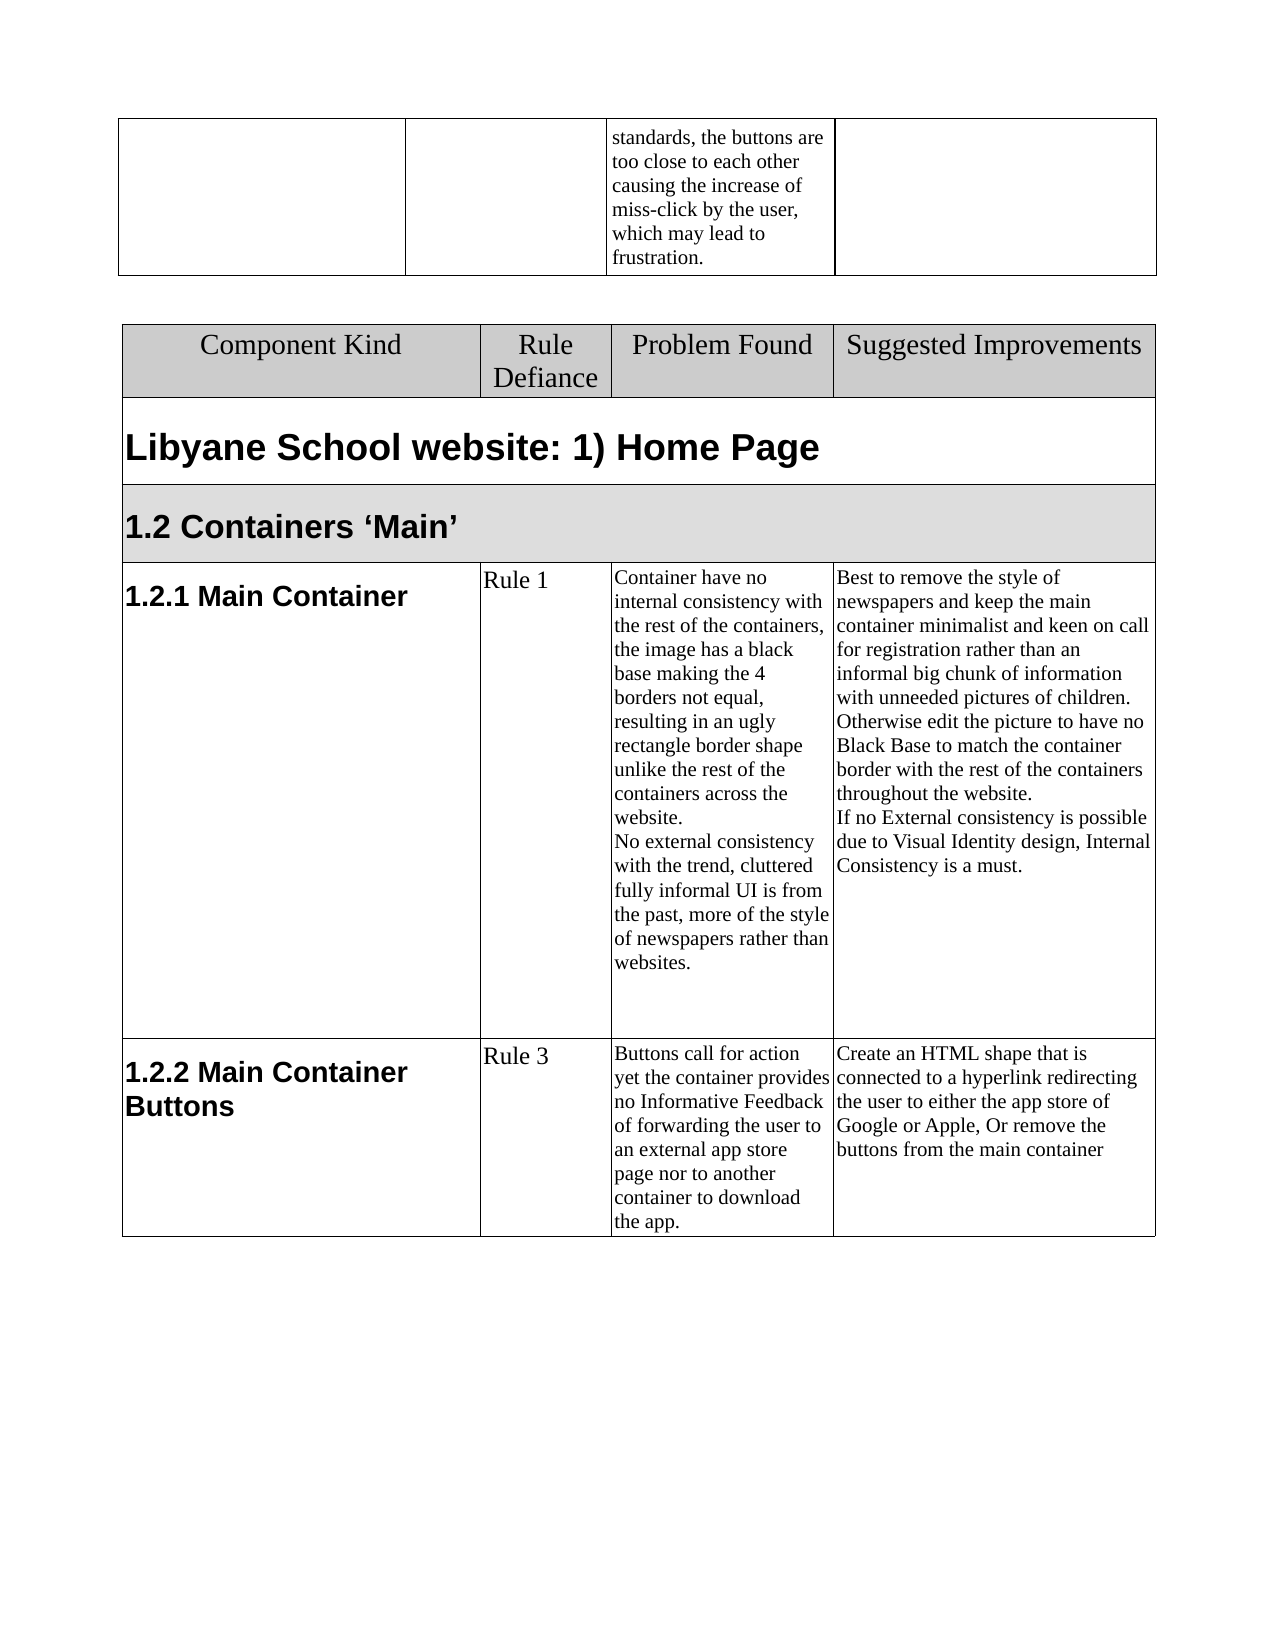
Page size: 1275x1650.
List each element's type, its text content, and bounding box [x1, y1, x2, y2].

table_header Problem Found [612, 325, 833, 397]
table_cell Libyane School website: 1) Home Page [123, 398, 1155, 484]
table_cell Rule 3 [481, 1039, 611, 1236]
table_header Suggested Improvements [834, 325, 1155, 397]
table_cell standards, the buttons are too close to each other causing the increase of miss-click by the user, which may lead to frustration. [607, 119, 834, 275]
table_cell Buttons call for action yet the container provides no Informative Feedback of forwarding the user to an external app store page nor to another container to download the app. [612, 1039, 833, 1236]
table_cell Best to remove the style of newspapers and keep the main container minimalist and keen on call for registration rather than an informal big chunk of information with unneeded pictures of children. Otherwise edit the picture to have no Black Base to match the container border with the rest of the containers throughout the website. If no External consistency is possible due to Visual Identity design, Internal Consistency is a must. [834, 563, 1155, 1038]
table_cell [119, 119, 405, 275]
table_cell Container have no internal consistency with the rest of the containers, the image has a black base making the 4 borders not equal, resulting in an ugly rectangle border shape unlike the rest of the containers across the website. No external consistency with the trend, cluttered fully informal UI is from the past, more of the style of newspapers rather than websites. [612, 563, 833, 1038]
table_cell [836, 119, 1156, 275]
table_cell 1.2.1 Main Container [123, 563, 480, 1038]
table_cell 1.2 Containers ‘Main’ [123, 485, 1155, 562]
table_cell 1.2.2 Main Container Buttons [123, 1039, 480, 1236]
table_cell Rule 1 [481, 563, 611, 1038]
table_header Rule Defiance [481, 325, 611, 397]
table_cell Create an HTML shape that is connected to a hyperlink redirecting the user to either the app store of Google or Apple, Or remove the buttons from the main container [834, 1039, 1155, 1236]
table_header Component Kind [123, 325, 480, 397]
table_cell [406, 119, 606, 275]
